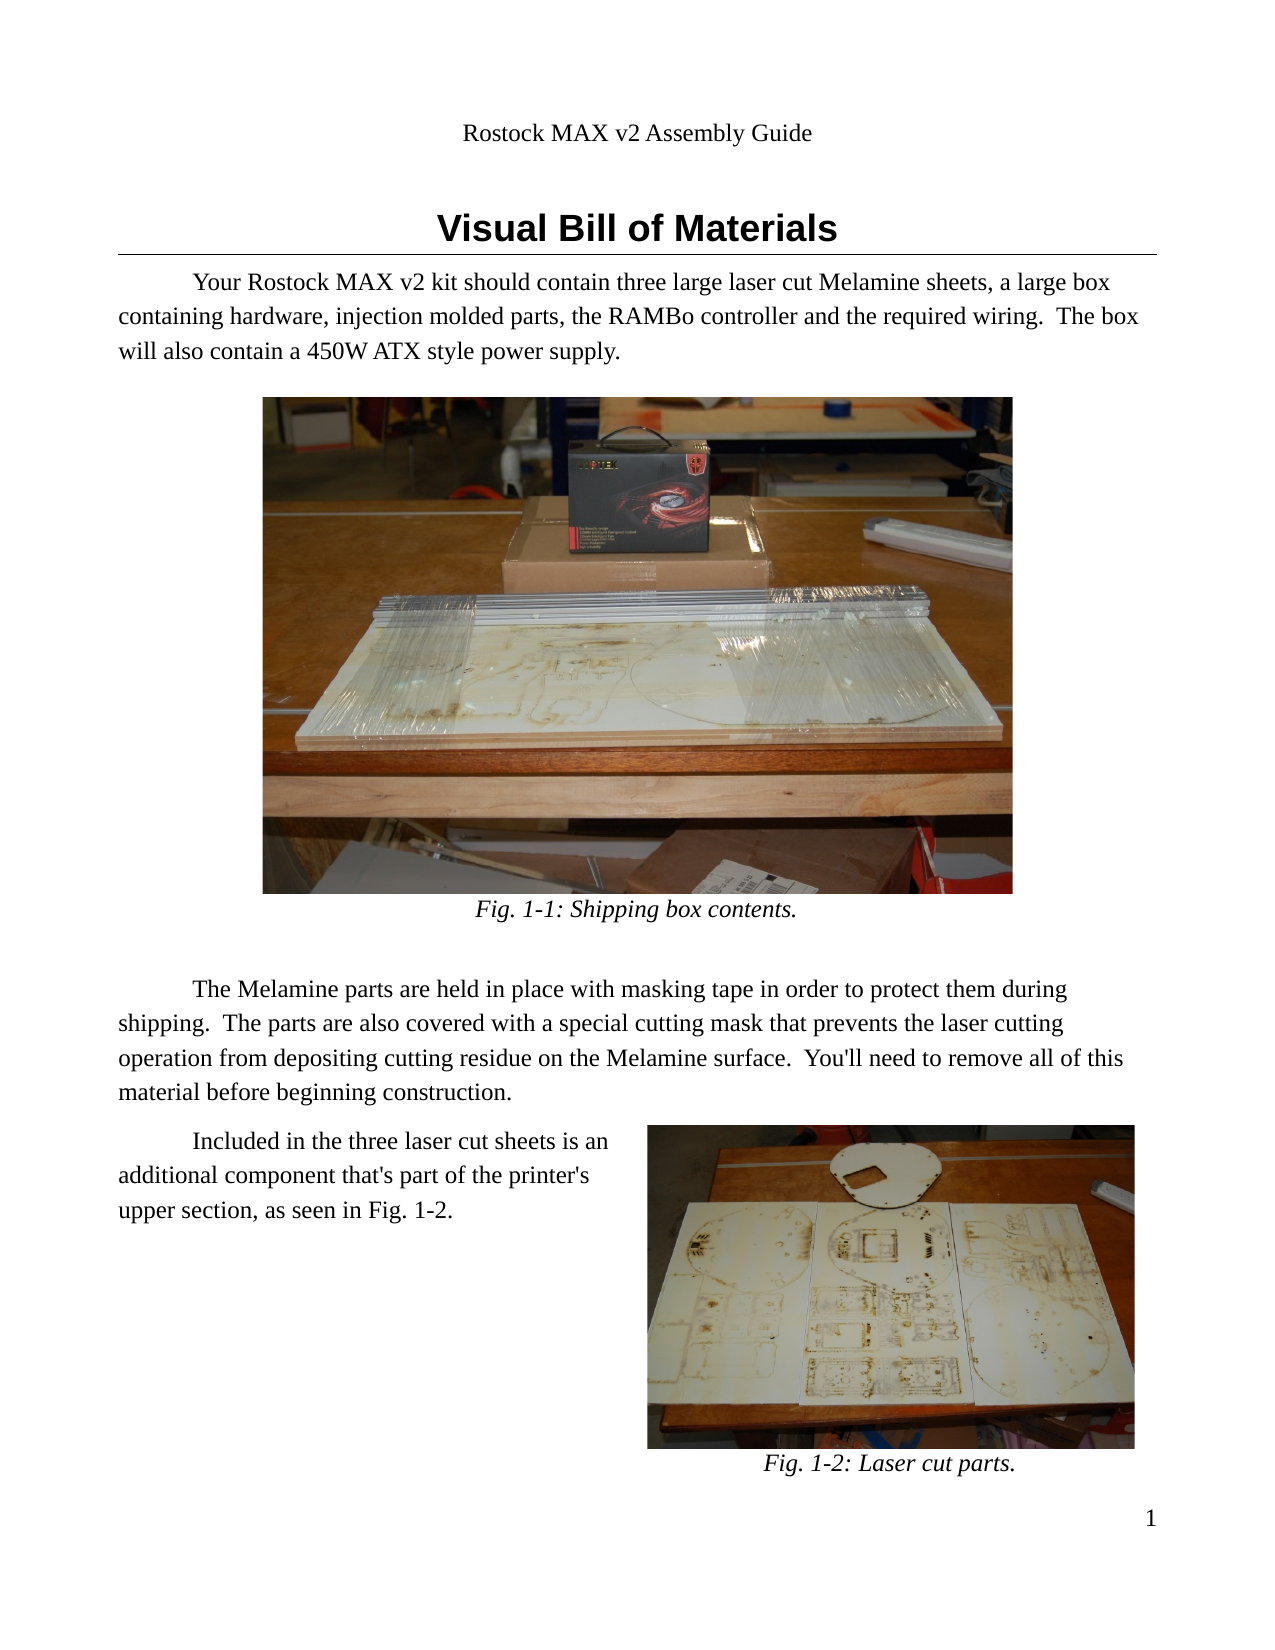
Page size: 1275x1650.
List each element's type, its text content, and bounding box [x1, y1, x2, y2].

subtitle Visual Bill of Materials [118, 202, 1157, 254]
text Fig. 1-1: Shipping box contents. [262, 894, 1012, 923]
text The Melamine parts are held in place with masking tape in order to protect them during shipping. The parts are also covered with a special cutting mask that prevents the laser cutting operation from depositing cutting residue on the Melamine surface. You'll need to remove all of this material before beginning construction. [118, 974, 1157, 1106]
text Fig. 1-2: Laser cut parts. [647, 1449, 1135, 1477]
picture [262, 397, 1013, 894]
text Your Rostock MAX v2 kit should contain three large laser cut Melamine sheets, a large box containing hardware, injection molded parts, the RAMBo controller and the required wiring. The box will also contain a 450W ATX style power supply. [118, 267, 1157, 364]
picture [647, 1125, 1135, 1449]
text Included in the three laser cut sheets is an additional component that's part of the printer's upper section, as seen in Fig. 1-2. [118, 1126, 647, 1224]
